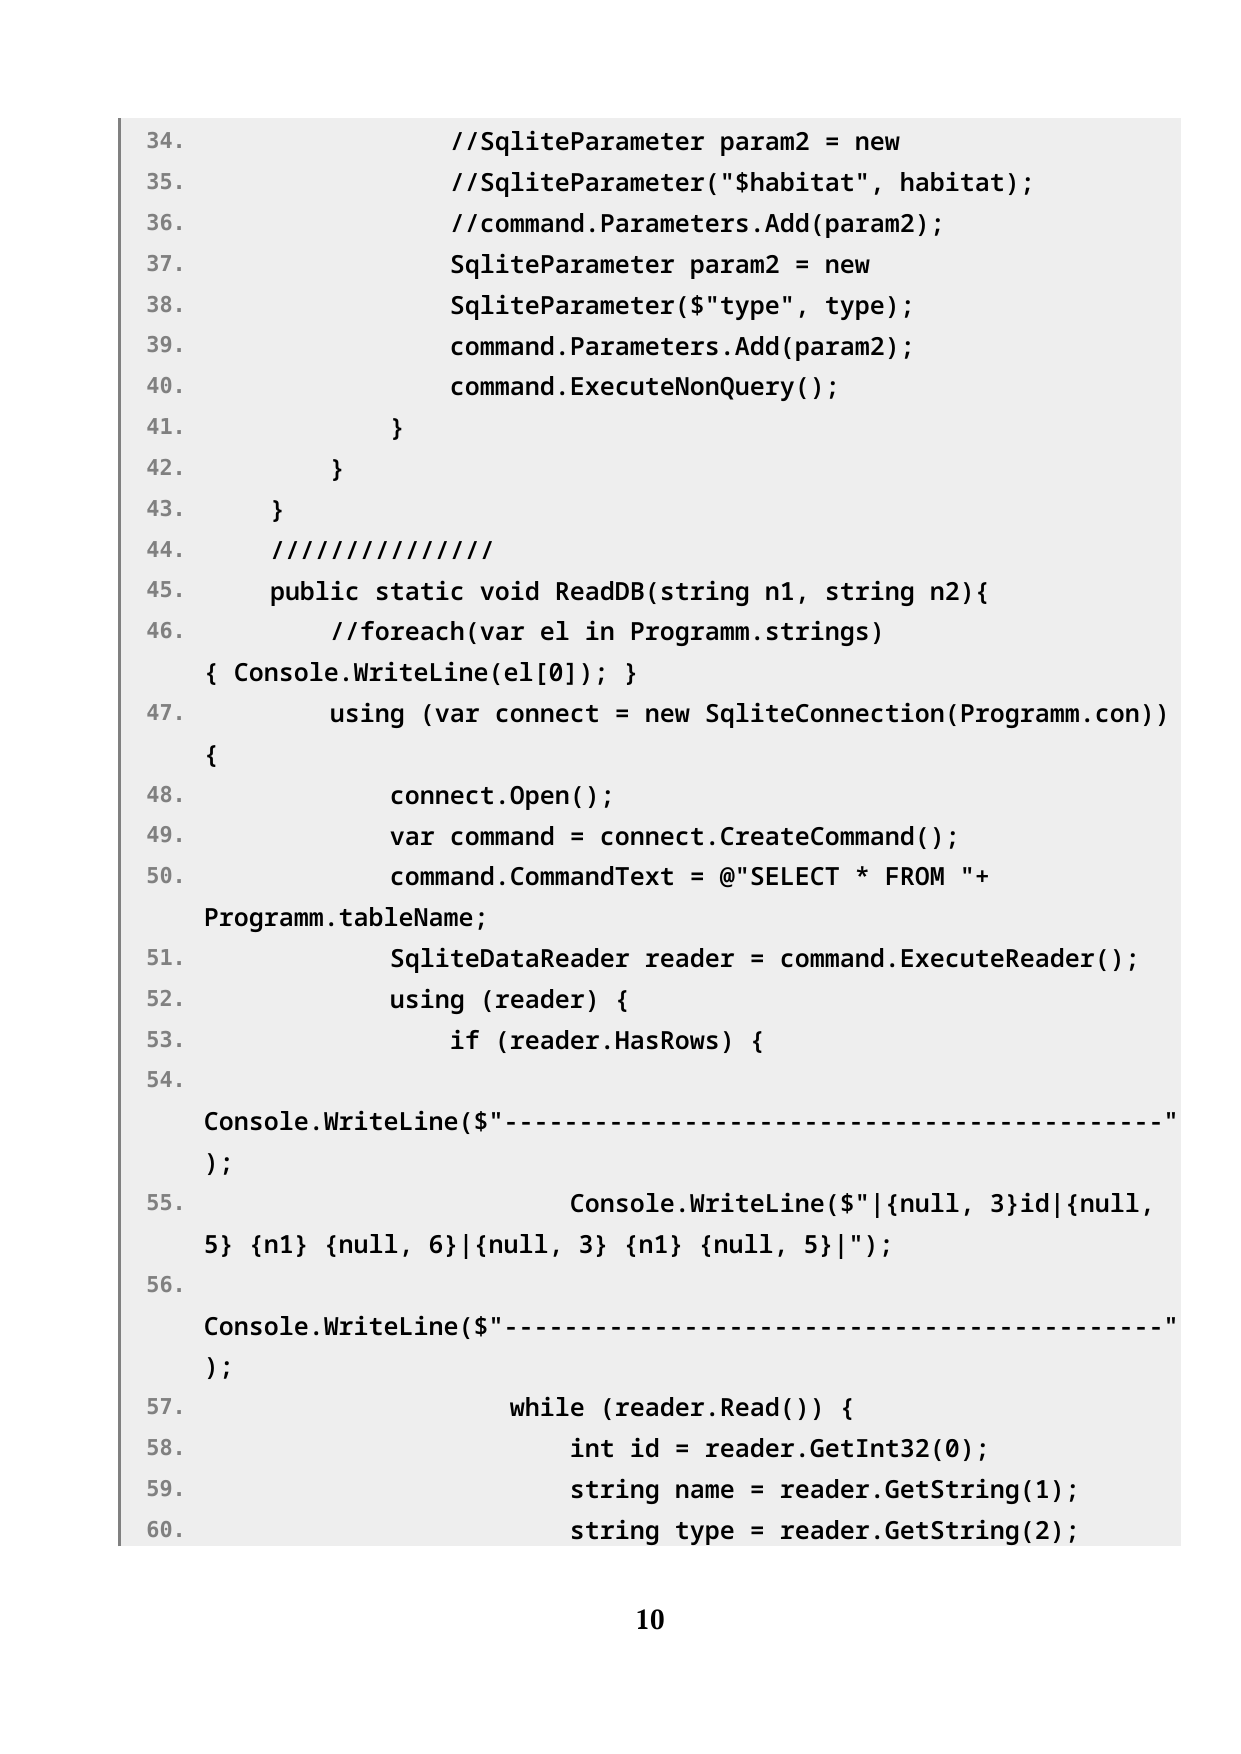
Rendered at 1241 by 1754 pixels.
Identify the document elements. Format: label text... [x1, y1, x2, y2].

list command.Parameters.Add(param2); [121, 322, 1181, 362]
list } [121, 445, 1181, 485]
list using (var connect = new SqliteConnection(Programm.con)) { [121, 690, 1181, 771]
list while (reader.Read()) { [121, 1384, 1181, 1424]
list int id = reader.GetInt32(0); [121, 1425, 1181, 1465]
list public static void ReadDB(string n1, string n2){ [121, 567, 1181, 607]
list string name = reader.GetString(1); [121, 1466, 1181, 1506]
list string type = reader.GetString(2); [121, 1506, 1181, 1546]
list connect.Open(); [121, 771, 1181, 811]
list } [121, 486, 1181, 526]
list } [121, 404, 1181, 444]
list if (reader.HasRows) { [121, 1016, 1181, 1056]
list Console.WriteLine($"--------------------------------------------"); [121, 1261, 1181, 1383]
list SqliteParameter($"type", type); [121, 281, 1181, 321]
list var command = connect.CreateCommand(); [121, 812, 1181, 852]
list Console.WriteLine($"|{null, 3}id|{null, 5} {n1} {null, 6}|{null, 3} {n1} {null, 5}|"); [121, 1180, 1181, 1261]
list command.ExecuteNonQuery(); [121, 363, 1181, 403]
list //foreach(var el in Programm.strings){ Console.WriteLine(el[0]); } [121, 608, 1181, 689]
list SqliteParameter param2 = new [121, 241, 1181, 281]
list //SqliteParameter param2 = new [121, 118, 1181, 158]
list command.CommandText = @"SELECT * FROM "+ Programm.tableName; [121, 853, 1181, 934]
list //command.Parameters.Add(param2); [121, 200, 1181, 240]
list SqliteDataReader reader = command.ExecuteReader(); [121, 935, 1181, 975]
list //SqliteParameter("$habitat", habitat); [121, 159, 1181, 199]
list /////////////// [121, 526, 1181, 566]
list using (reader) { [121, 976, 1181, 1016]
list Console.WriteLine($"--------------------------------------------"); [121, 1057, 1181, 1179]
